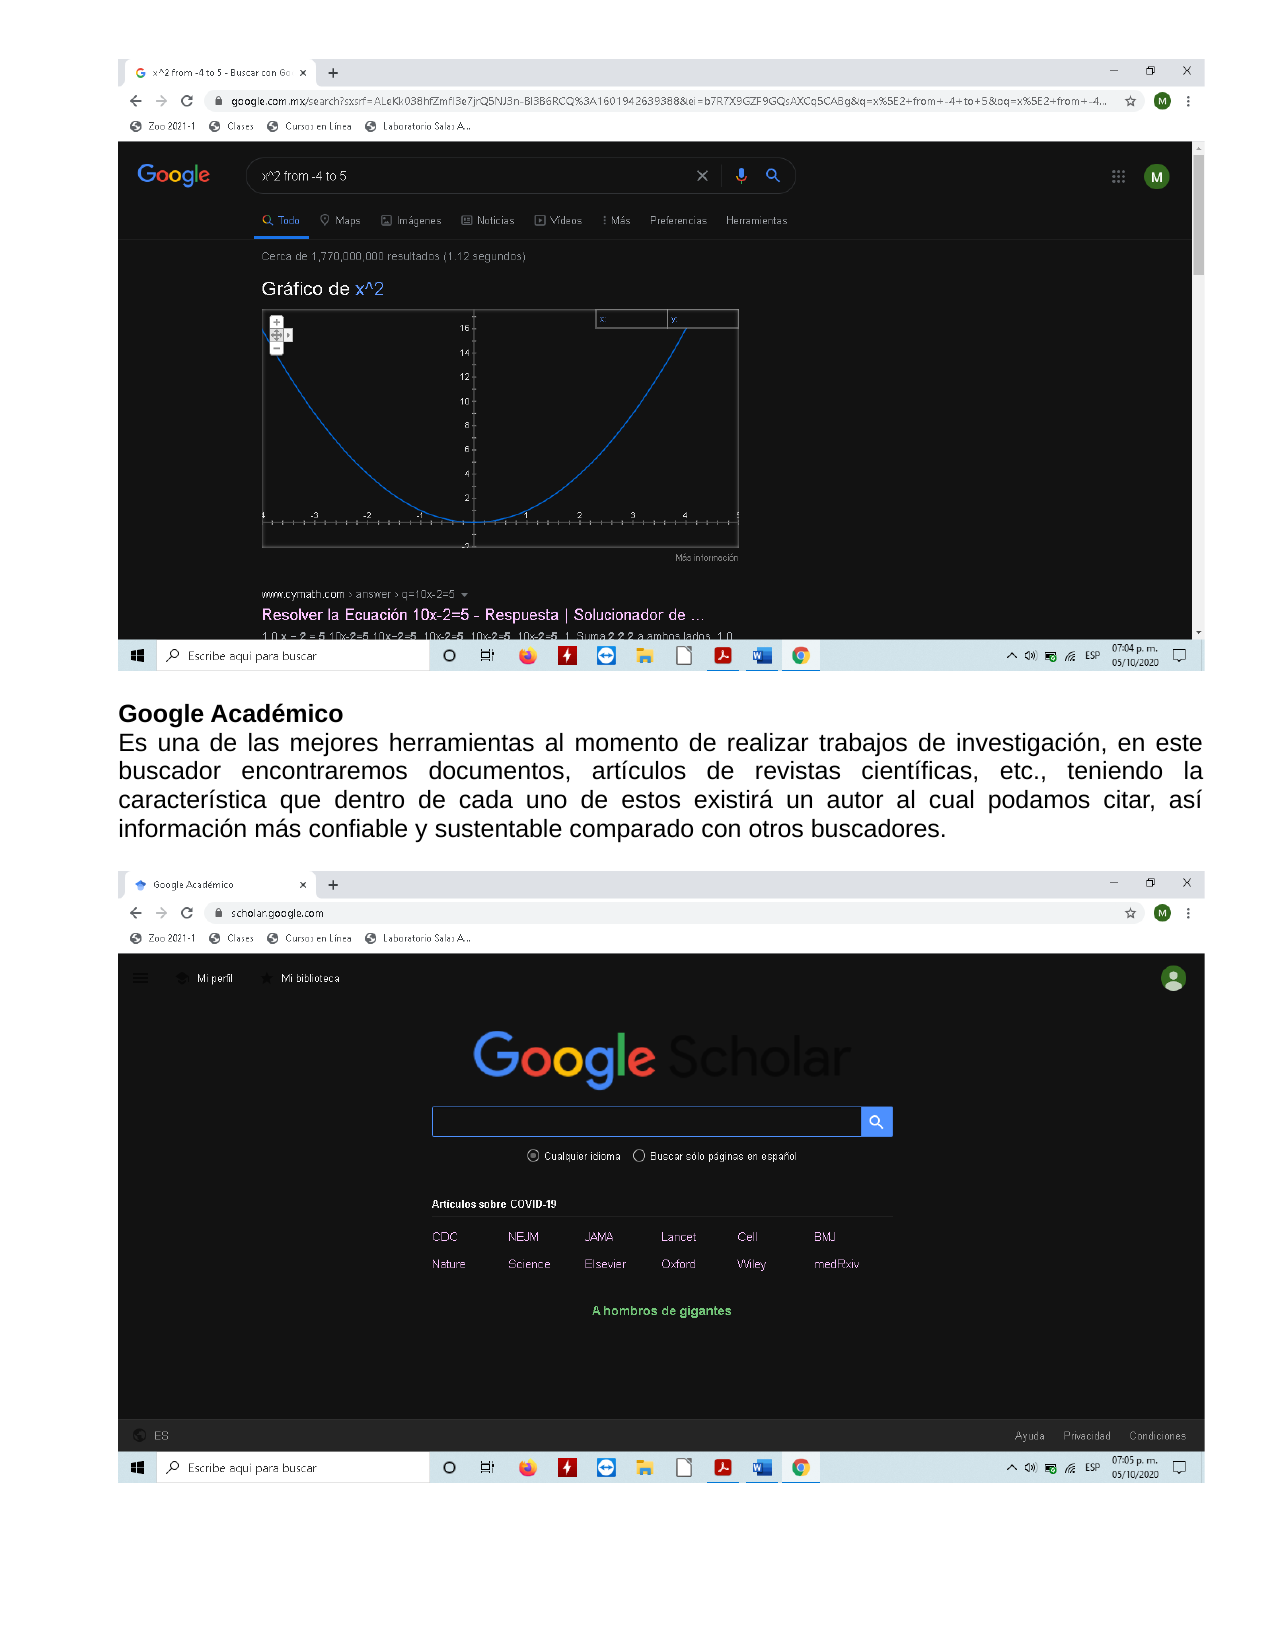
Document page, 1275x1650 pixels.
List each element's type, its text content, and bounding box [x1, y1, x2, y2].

text Es una de las mejores herramientas al momento de realizar trabajos de investigación, en este buscador encontraremos documentos, artículos de revistas científicas, etc., teniendo la característica que dentro de cada uno de estos existirá un autor al cual podamos citar, así información más confiable y sustentable comparado con otros buscadores. [118, 728, 1205, 843]
text Google Académico [118, 699, 1205, 728]
